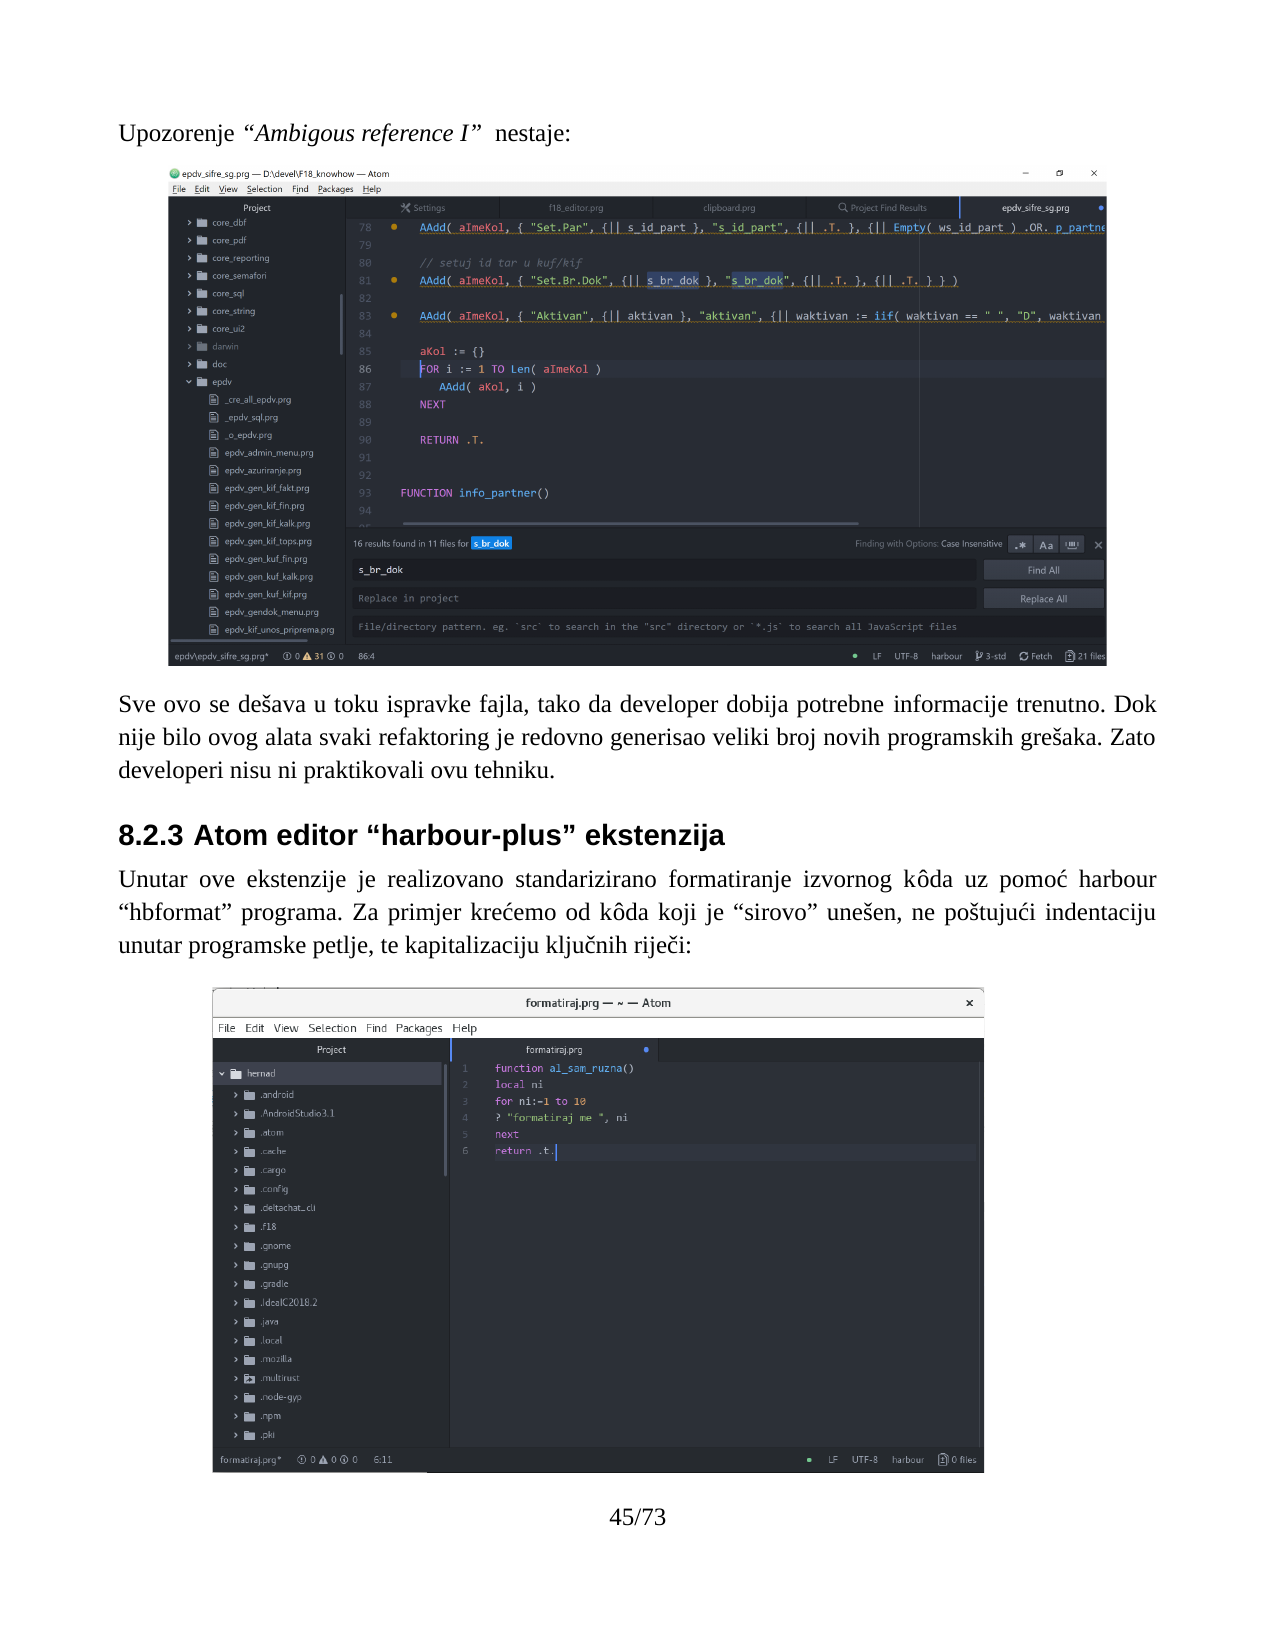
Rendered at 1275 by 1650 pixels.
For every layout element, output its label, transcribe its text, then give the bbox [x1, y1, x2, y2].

text Sve ovo se dešava u toku ispravke fajla, tako da developer dobija potrebne informacije trenutno. Dok nije bilo ovog alata svaki refaktoring je redovno generisao veliki broj novih programskih grešaka. Zato developeri nisu ni praktikovali ovu tehniku. [118, 689, 1157, 784]
picture [212, 987, 985, 1473]
subtitle Atom editor “harbour-plus” ekstenzija [118, 818, 1157, 851]
text Upozorenje “Ambigous reference I” nestaje: [118, 118, 1157, 147]
picture [168, 165, 1107, 666]
text Unutar ove ekstenzije je realizovano standarizirano formatiranje izvornog kôda uz pomoć harbour “hbformat” programa. Za primjer krećemo od kôda koji je “sirovo” unešen, ne poštujući indentaciju unutar programske petlje, te kapitalizaciju ključnih riječi: [118, 864, 1157, 959]
